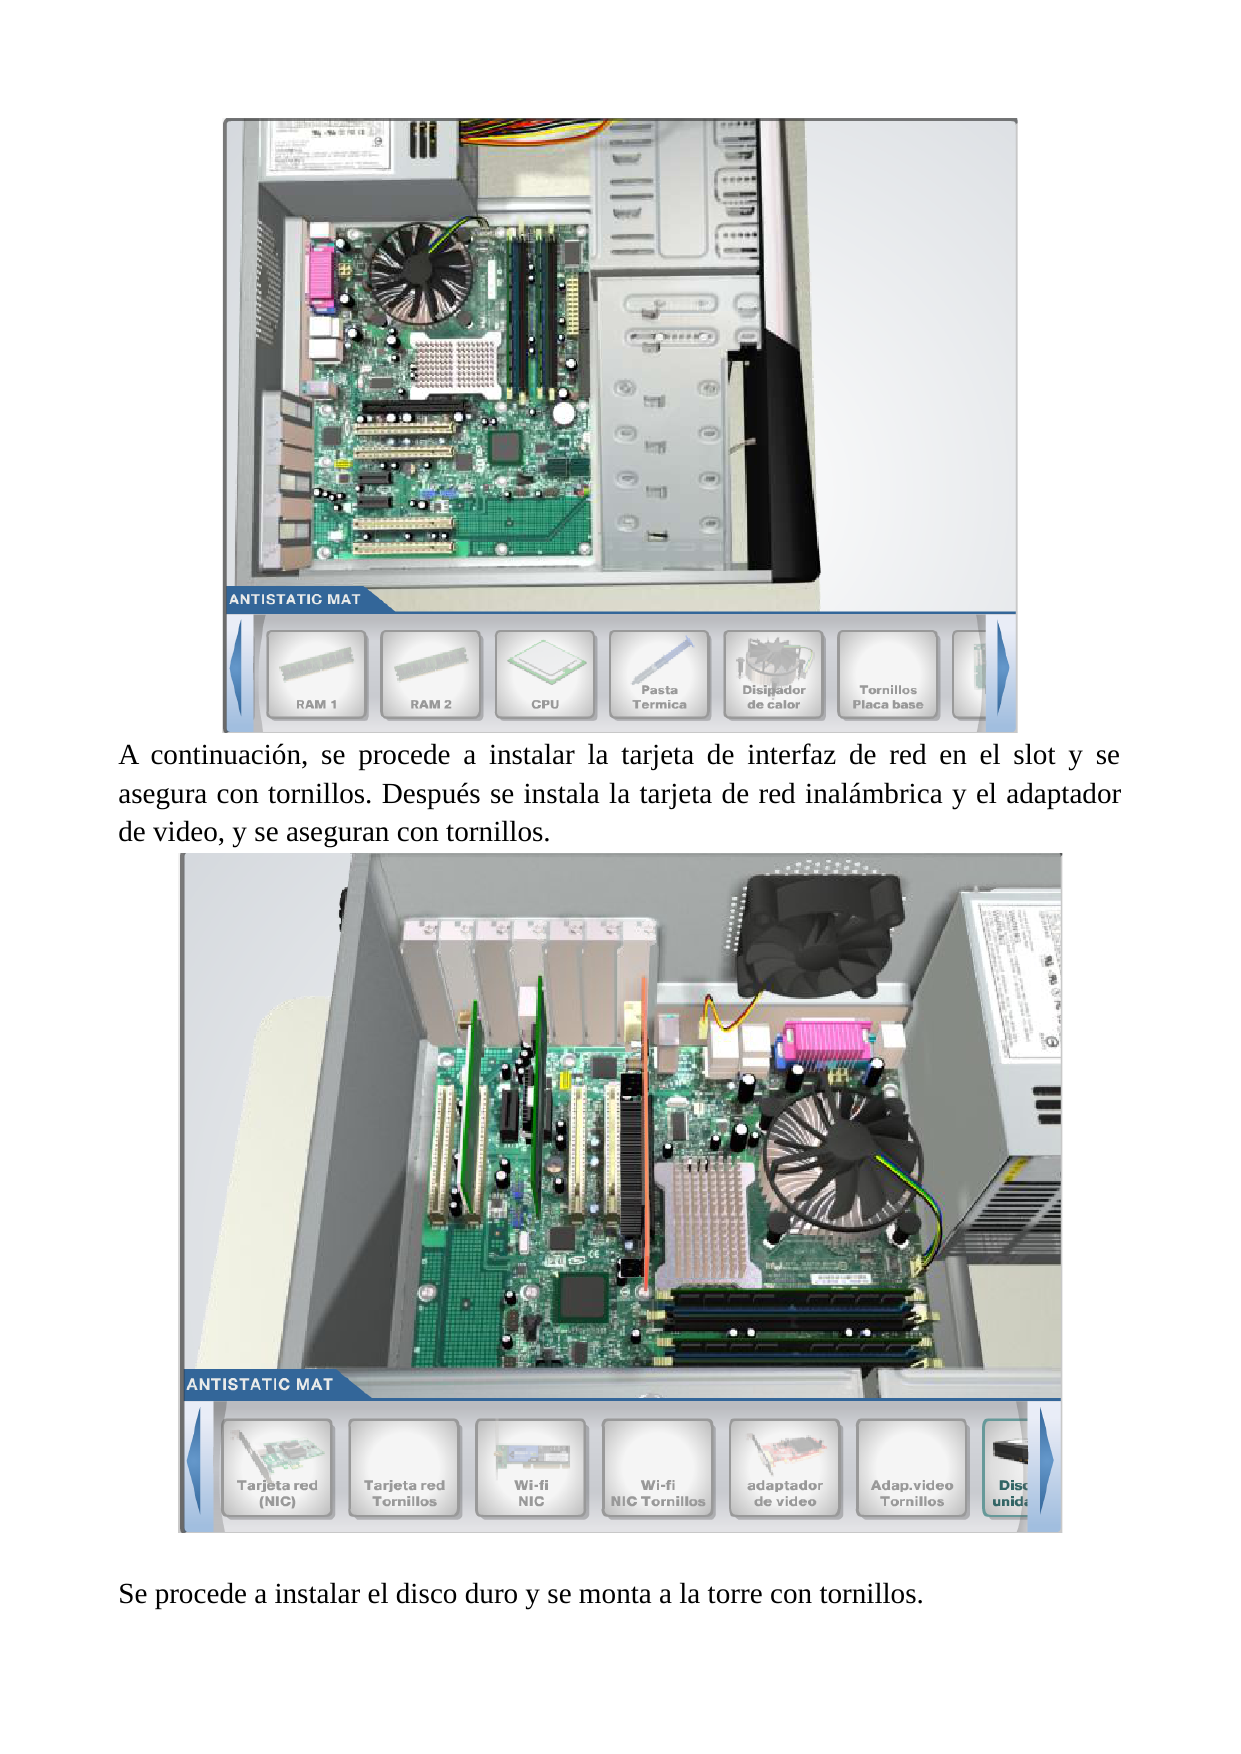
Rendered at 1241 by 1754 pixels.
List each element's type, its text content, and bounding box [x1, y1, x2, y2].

text Se procede a instalar el disco duro y se monta a la torre con tornillos. [118, 1576, 1122, 1610]
picture [222, 118, 1018, 733]
text A continuación, se procede a instalar la tarjeta de interfaz de red en el slot y se asegura con tornillos. Después se instala la tarjeta de red inalámbrica y el adaptador de video, y se aseguran con tornillos. [118, 118, 1122, 848]
picture [178, 853, 1063, 1533]
